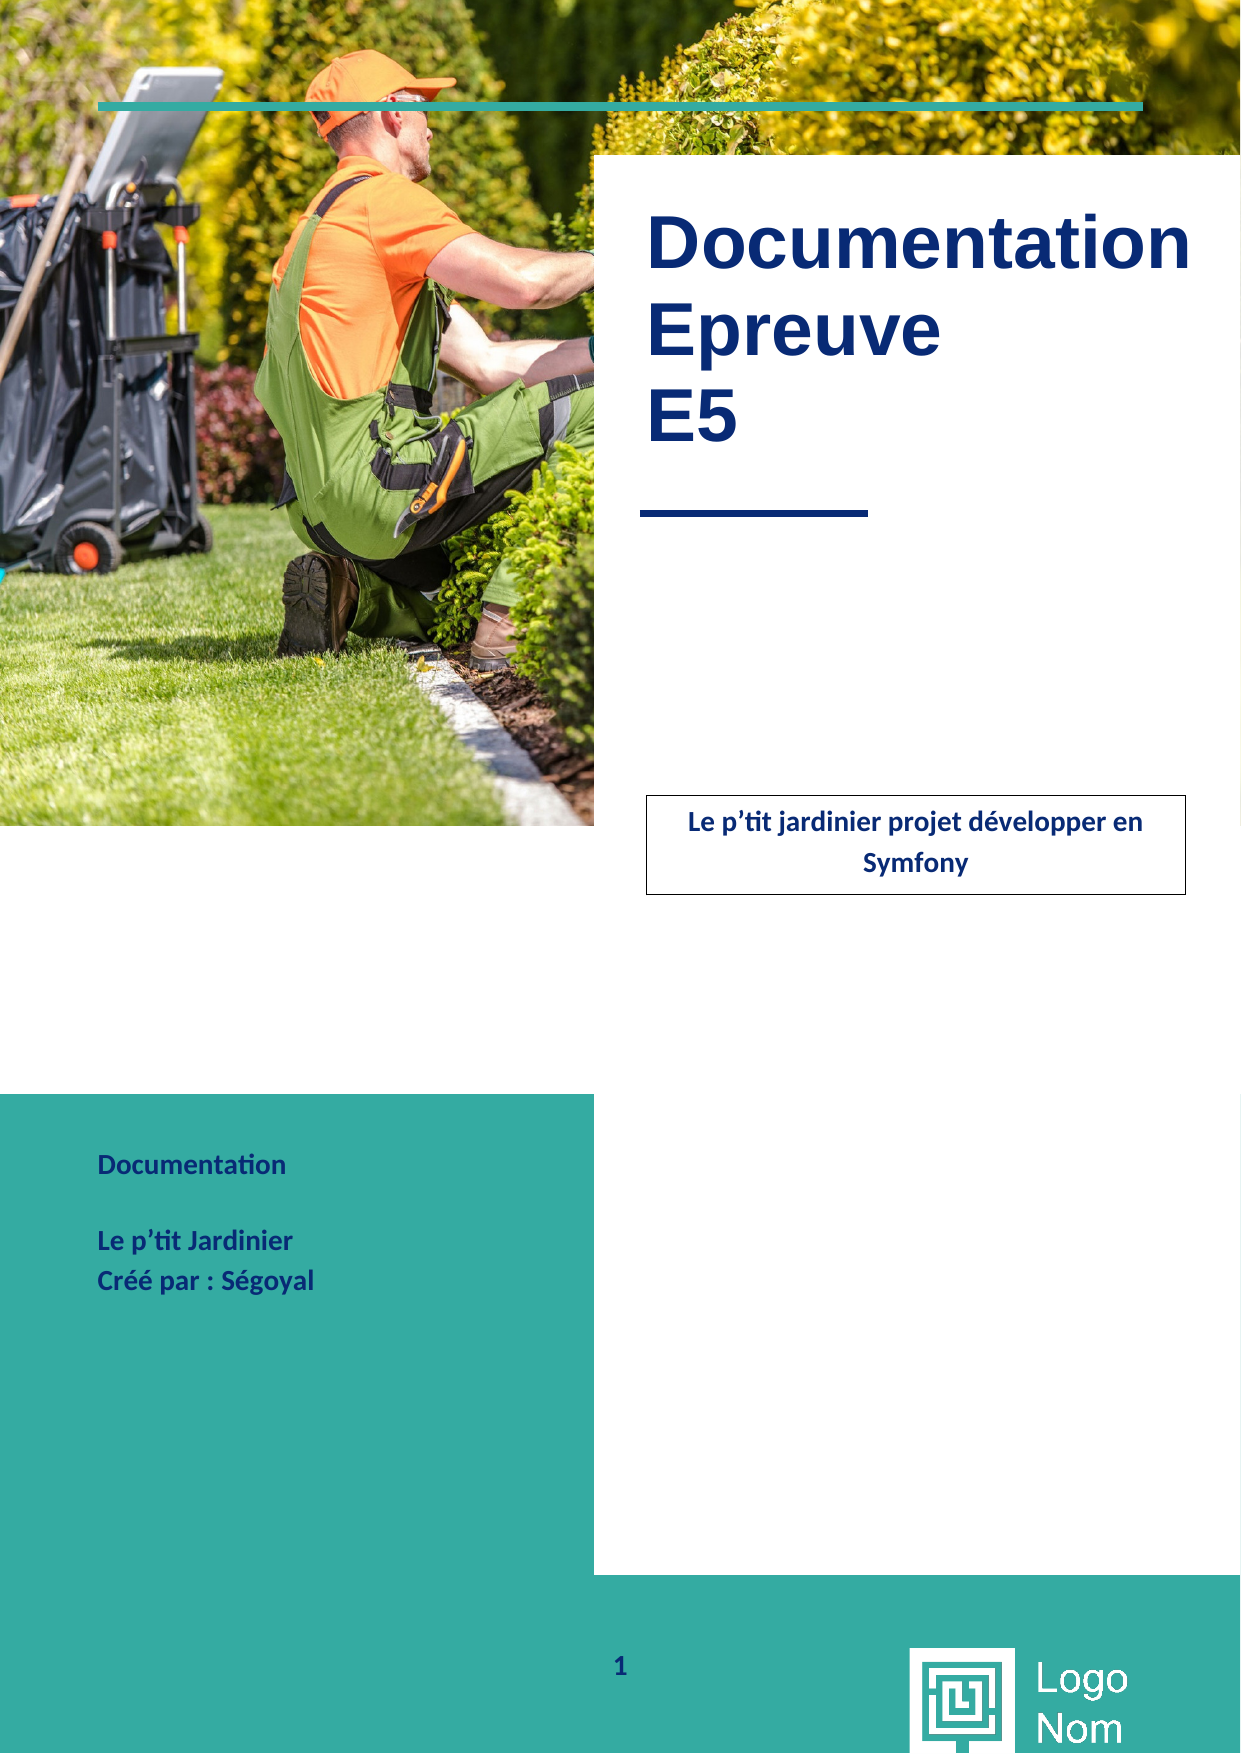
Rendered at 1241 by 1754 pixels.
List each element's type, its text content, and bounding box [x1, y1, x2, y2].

text E5 [647, 371, 1195, 457]
text Le p’tit jardinier projet développer en Symfony [662, 803, 1170, 880]
text Epreuve [647, 284, 1195, 371]
text Documentation [647, 198, 1195, 284]
table_cell [98, 826, 594, 1094]
